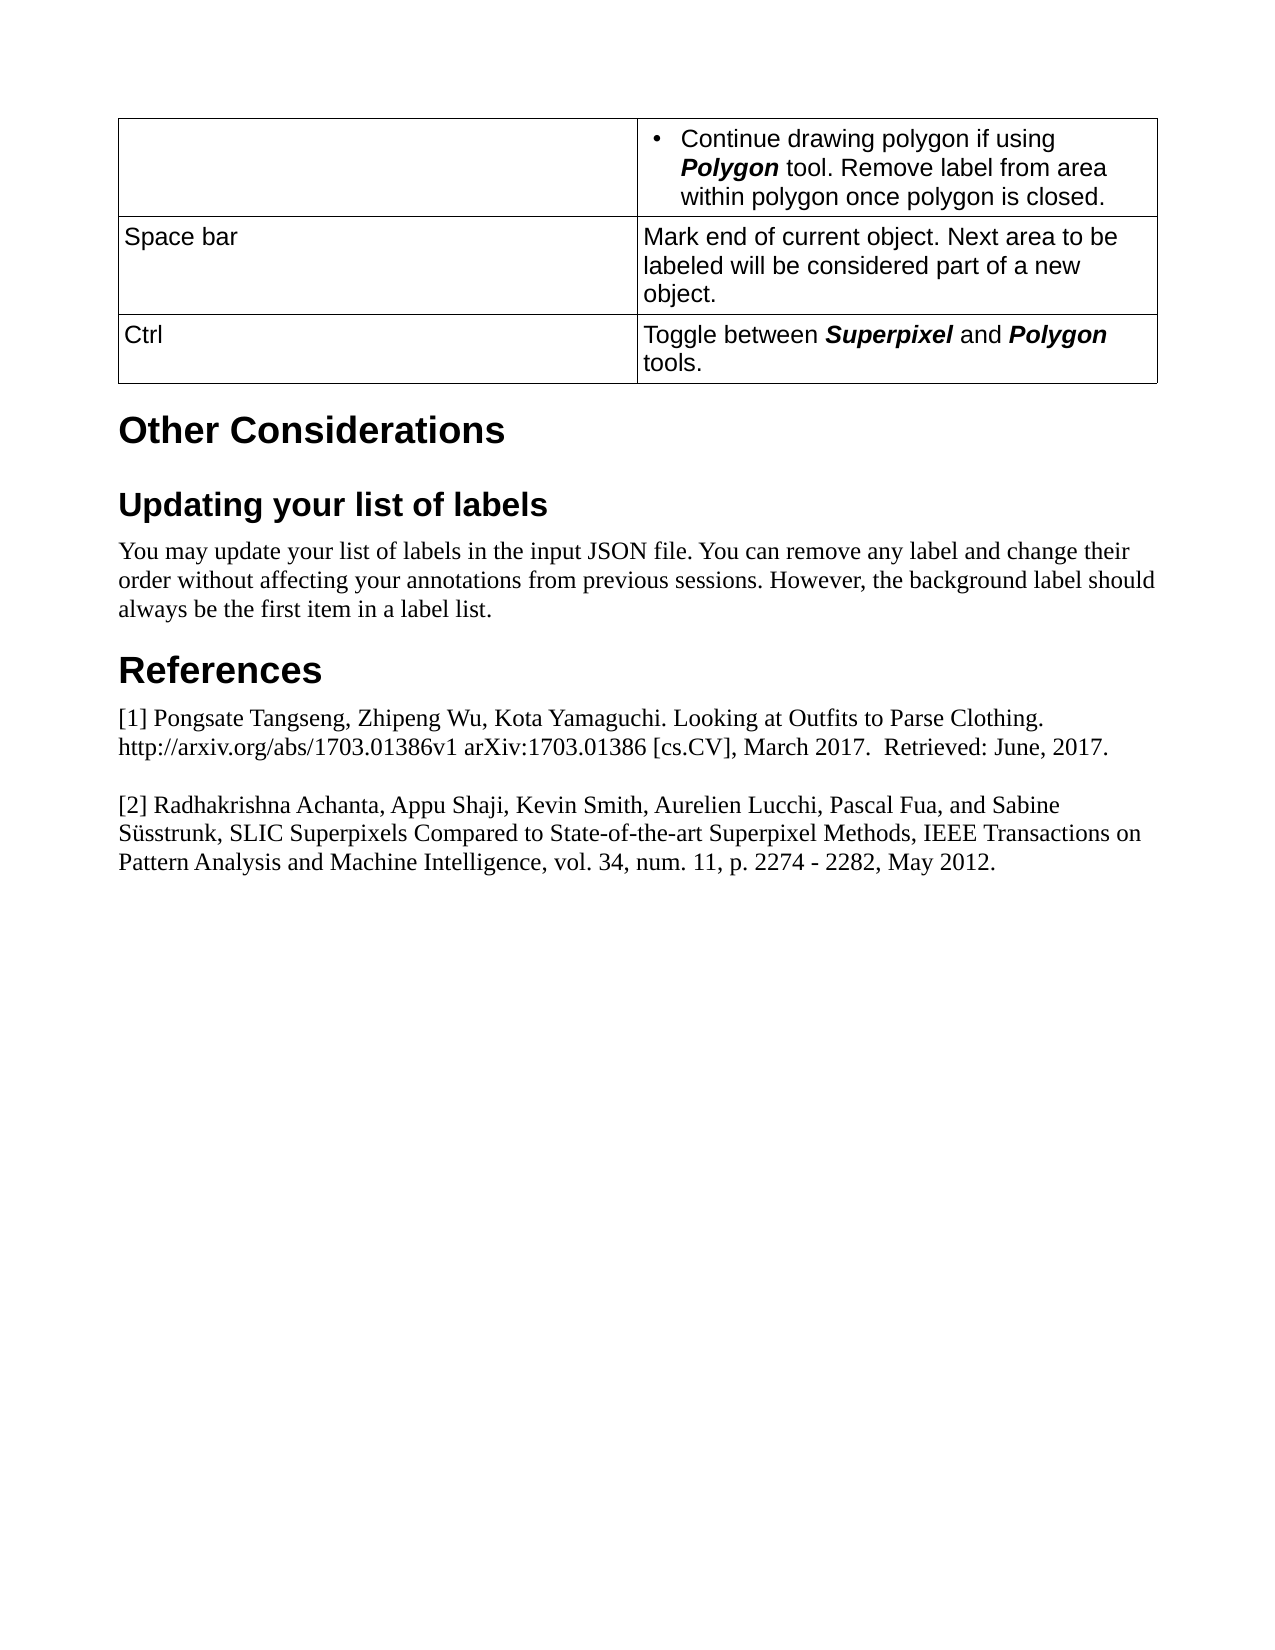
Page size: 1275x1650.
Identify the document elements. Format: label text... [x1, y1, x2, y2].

text [1] Pongsate Tangseng, Zhipeng Wu, Kota Yamaguchi. Looking at Outfits to Parse Clothing. http://arxiv.org/abs/1703.01386v1 arXiv:1703.01386 [cs.CV], March 2017. Retrieved: June, 2017. [118, 703, 1157, 761]
subtitle Other Considerations [118, 408, 1157, 452]
table_cell [119, 119, 637, 216]
table_cell Remove annotation of current superpixel segment if using Superpixel tool. Continue drawing polygon if using Polygon tool. Remove label from area within polygon once polygon is closed. [638, 119, 1157, 216]
text You may update your list of labels in the input JSON file. You can remove any label and change their order without affecting your annotations from previous sessions. However, the background label should always be the first item in a label list. [118, 536, 1157, 622]
table_cell Mark end of current object. Next area to be labeled will be considered part of a new object. [638, 217, 1157, 314]
table_cell Toggle between Superpixel and Polygon tools. [638, 315, 1157, 383]
table_cell Ctrl [119, 315, 637, 383]
subtitle References [118, 647, 1157, 691]
subtitle Updating your list of labels [118, 485, 1157, 524]
text [2] Radhakrishna Achanta, Appu Shaji, Kevin Smith, Aurelien Lucchi, Pascal Fua, and Sabine Süsstrunk, SLIC Superpixels Compared to State-of-the-art Superpixel Methods, IEEE Transactions on Pattern Analysis and Machine Intelligence, vol. 34, num. 11, p. 2274 - 2282, May 2012. [118, 790, 1157, 876]
table_cell Space bar [119, 217, 637, 314]
